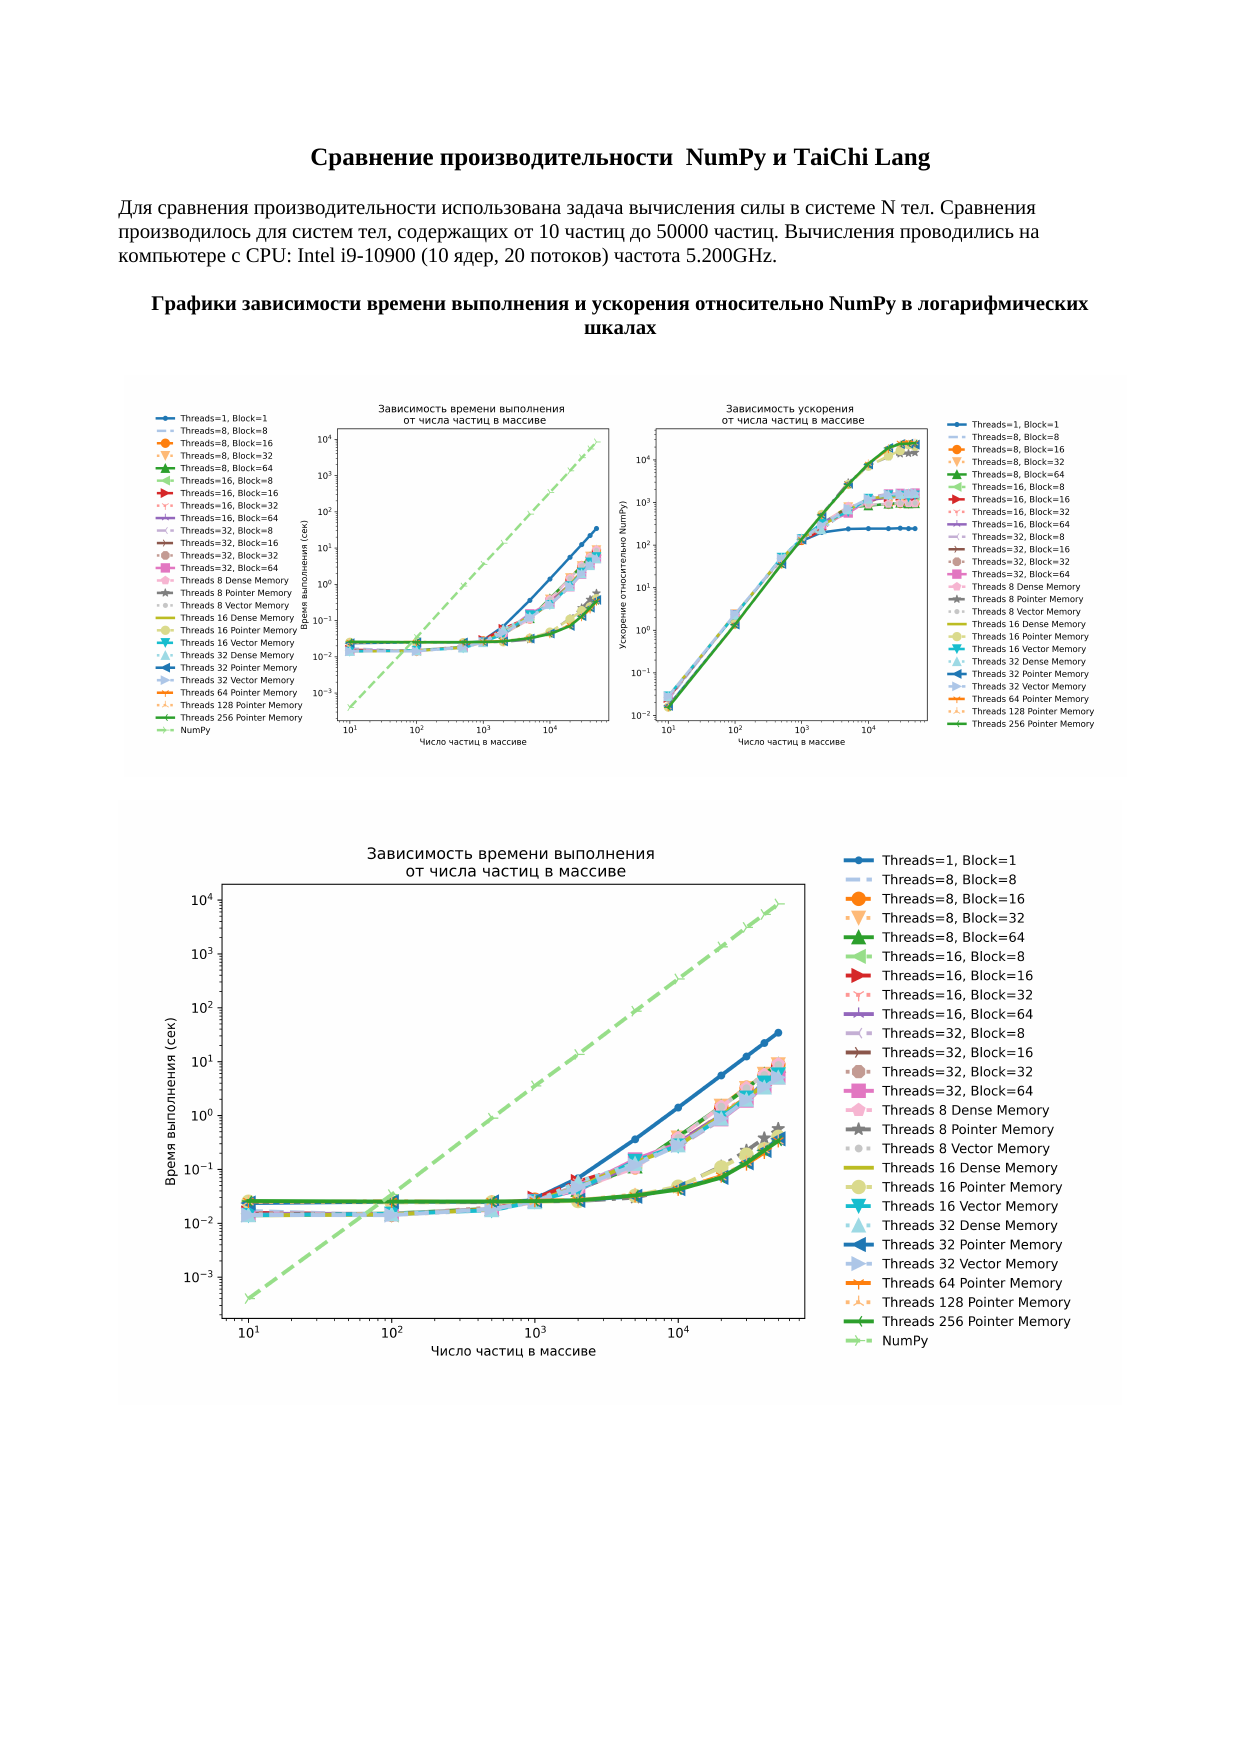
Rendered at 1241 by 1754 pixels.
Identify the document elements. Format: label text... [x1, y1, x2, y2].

picture [118, 800, 1123, 1405]
text Сравнение производительности NumPy и TaiChi Lang [118, 142, 1122, 171]
picture [123, 375, 1128, 777]
text Графики зависимости времени выполнения и ускорения относительно NumPy в логарифмических шкалах [118, 291, 1122, 339]
text Для сравнения производительности использована задача вычисления силы в системе N тел. Сравнения производилось для систем тел, содержащих от 10 частиц до 50000 частиц. Вычисления проводились на компьютере с CPU: Intel i9-10900 (10 ядер, 20 потоков) частота 5.200GHz. [118, 195, 1122, 267]
